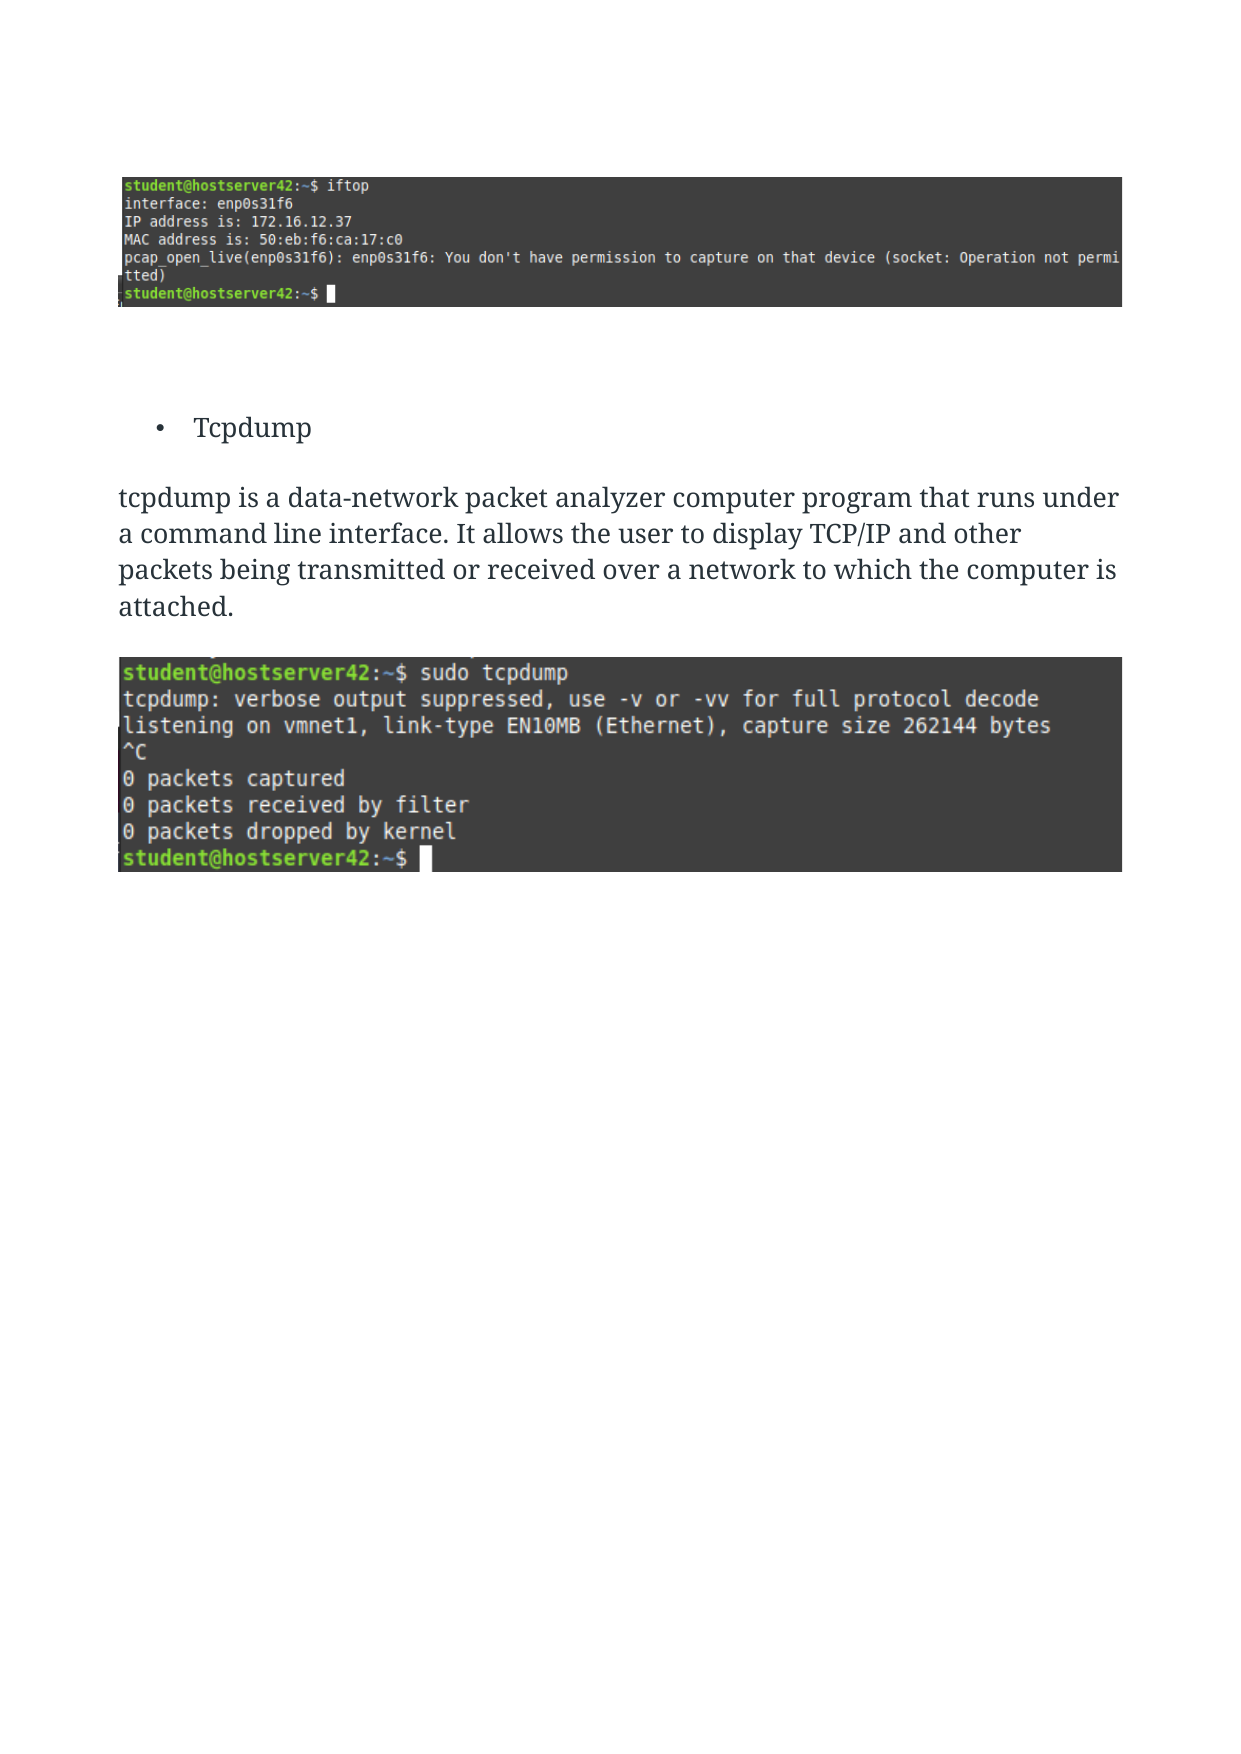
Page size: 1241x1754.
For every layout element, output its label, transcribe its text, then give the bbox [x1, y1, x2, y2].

picture [118, 657, 1123, 872]
text tcpdump is a data-network packet analyzer computer program that runs under a command line interface. It allows the user to display TCP/IP and other packets being transmitted or received over a network to which the computer is attached. [118, 479, 1122, 624]
list Tcpdump [156, 409, 1122, 445]
picture [118, 177, 1123, 307]
